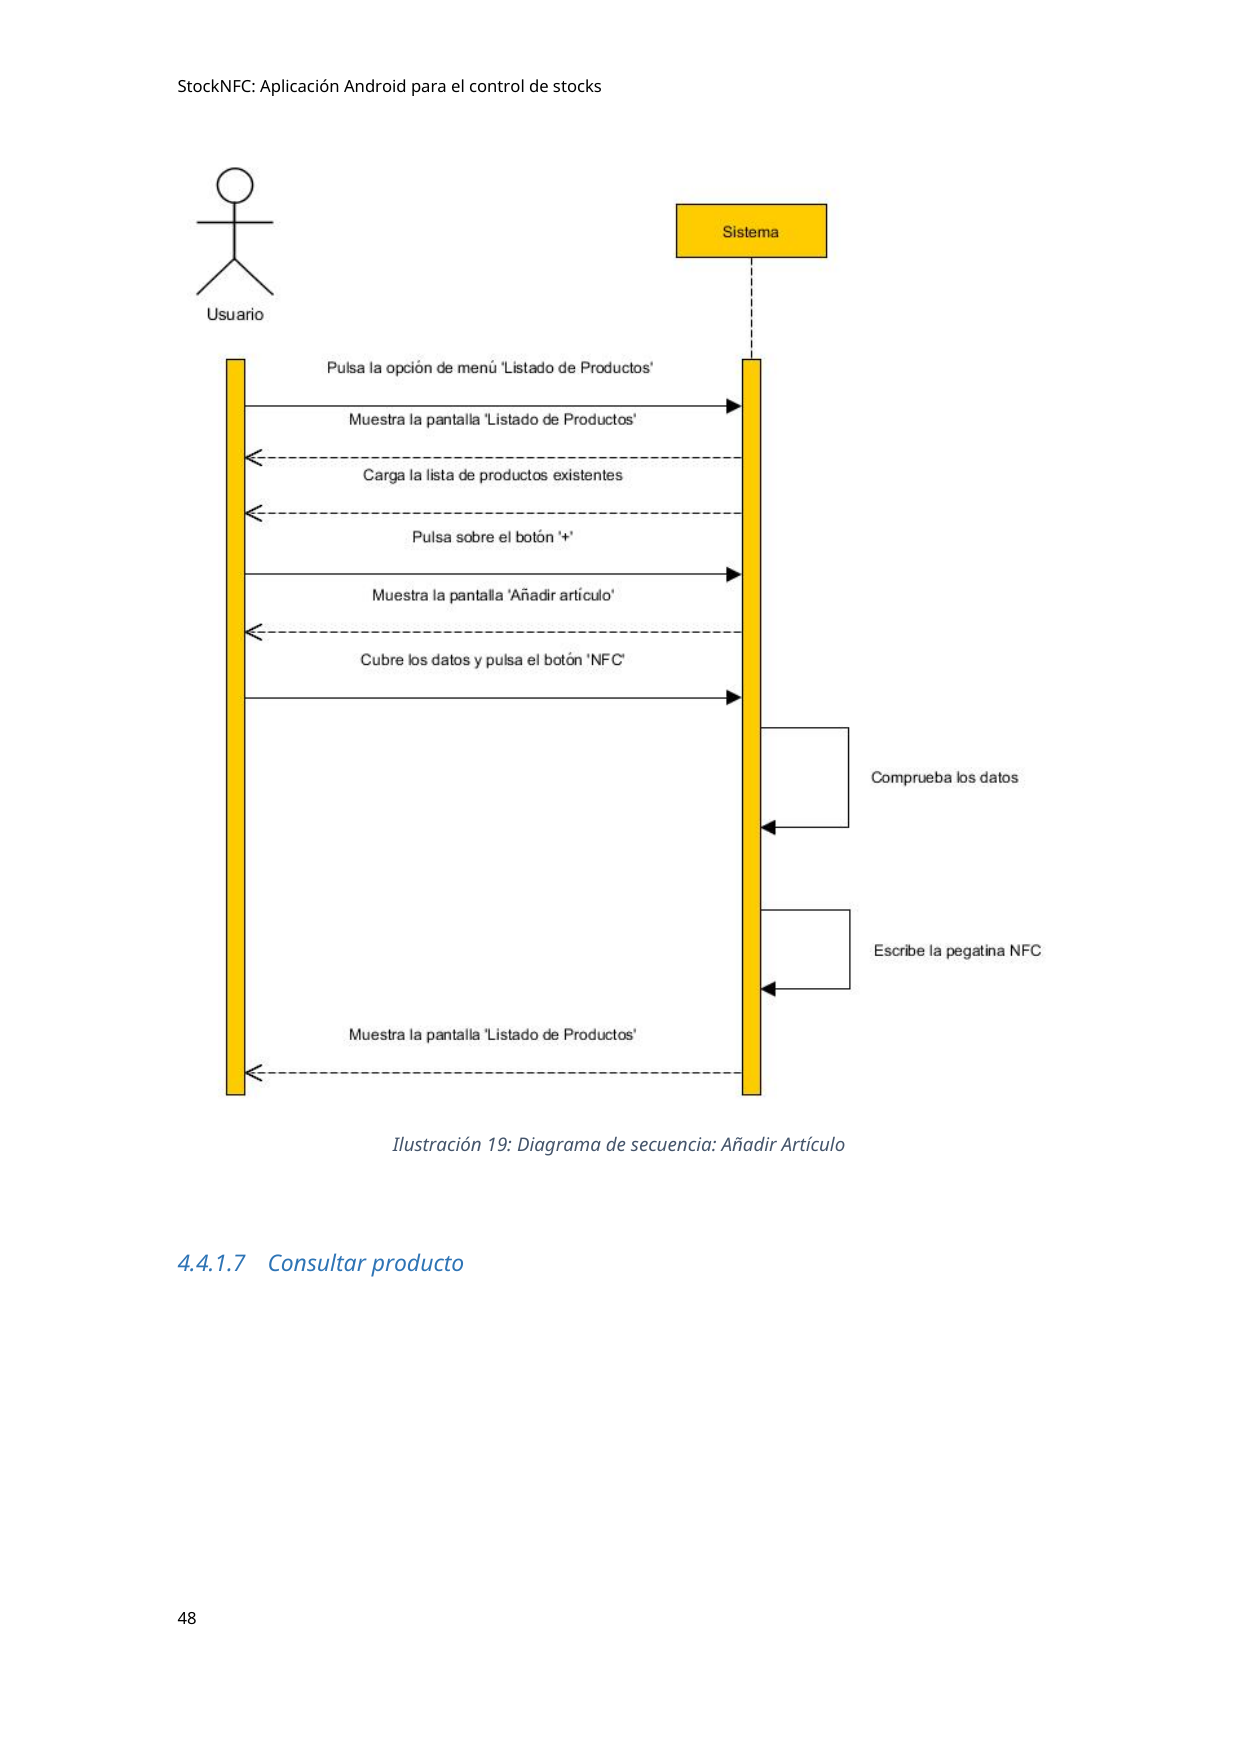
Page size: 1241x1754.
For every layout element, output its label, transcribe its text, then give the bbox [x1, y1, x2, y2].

subtitle Consultar producto [177, 1247, 1063, 1278]
text Ilustración 19: Diagrama de secuencia: Añadir Artículo [177, 1132, 1063, 1157]
